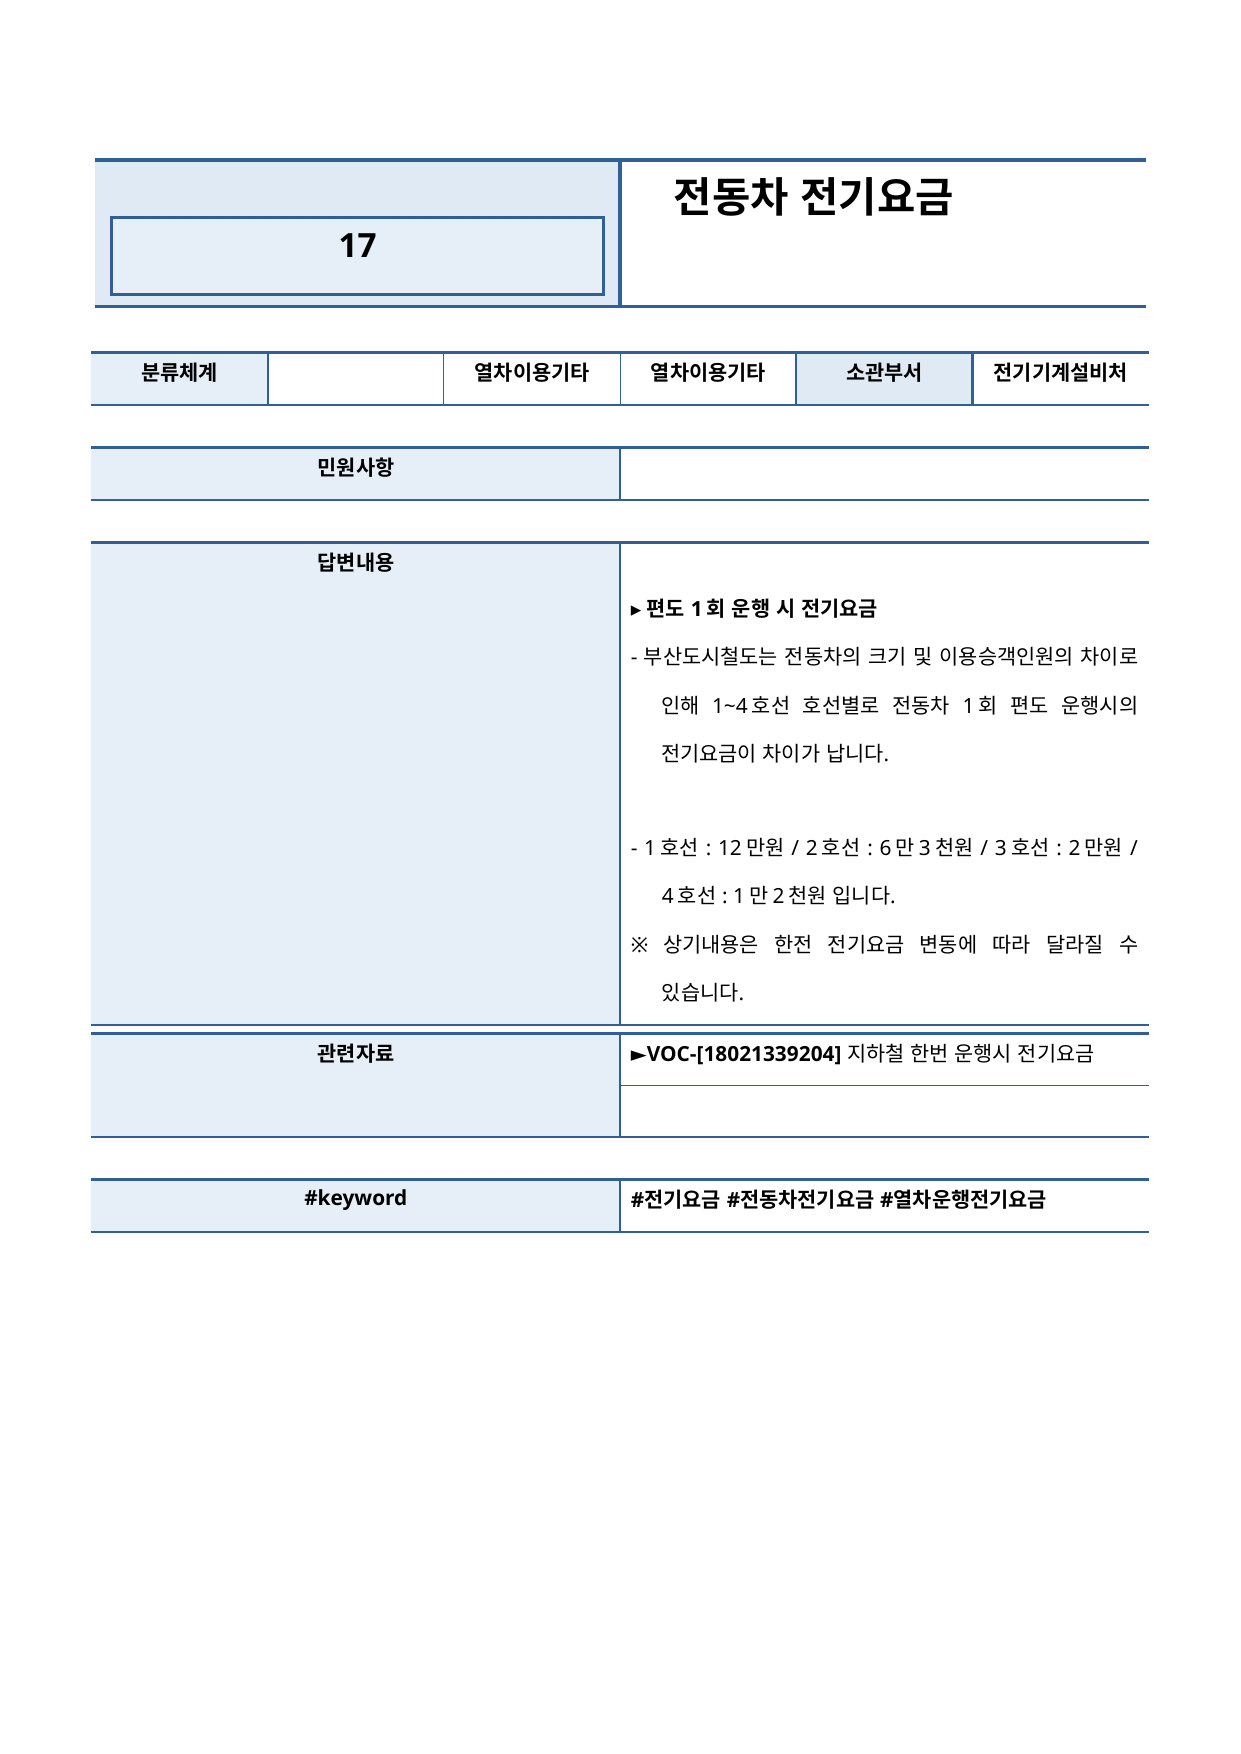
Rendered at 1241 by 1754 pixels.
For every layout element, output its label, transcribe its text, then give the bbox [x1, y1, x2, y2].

table_header 관련자료 [91, 1035, 619, 1136]
table_header 열차이용기타 [621, 354, 795, 404]
table_header #전기요금 #전동차전기요금 #열차운행전기요금 [621, 1181, 1149, 1231]
table_cell [621, 1086, 1149, 1136]
table_header ▸ 편도 1회 운행 시 전기요금 - 부산도시철도는 전동차의 크기 및 이용승객인원의 차이로 인해 1~4호선 호선별로 전동차 1회 편도 운행시의 전기요금이 차이가 납니다. - 1호선 : 12만원 / 2호선 : 6만3천원 / 3호선 : 2만원 / 4호선 : 1만2천원 입니다. ※ 상기내용은 한전 전기요금 변동에 따라 달라질 수 있습니다. [621, 544, 1149, 1024]
table_header ►VOC-[18021339204] 지하철 한번 운행시 전기요금 [621, 1035, 1149, 1085]
table_header 분류체계 [91, 354, 267, 404]
table_header [95, 162, 618, 305]
table_header [621, 449, 1149, 499]
table_header 전동차 전기요금 [622, 162, 1146, 305]
table_header [269, 354, 443, 404]
table_header 열차이용기타 [444, 354, 620, 404]
table_header 소관부서 [797, 354, 971, 404]
table_header 전기기계설비처 [974, 354, 1149, 404]
table_header 민원사항 [91, 449, 619, 499]
table_header 17 [113, 219, 602, 293]
table_header #keyword [91, 1181, 619, 1231]
table_header 답변내용 [91, 544, 619, 1024]
